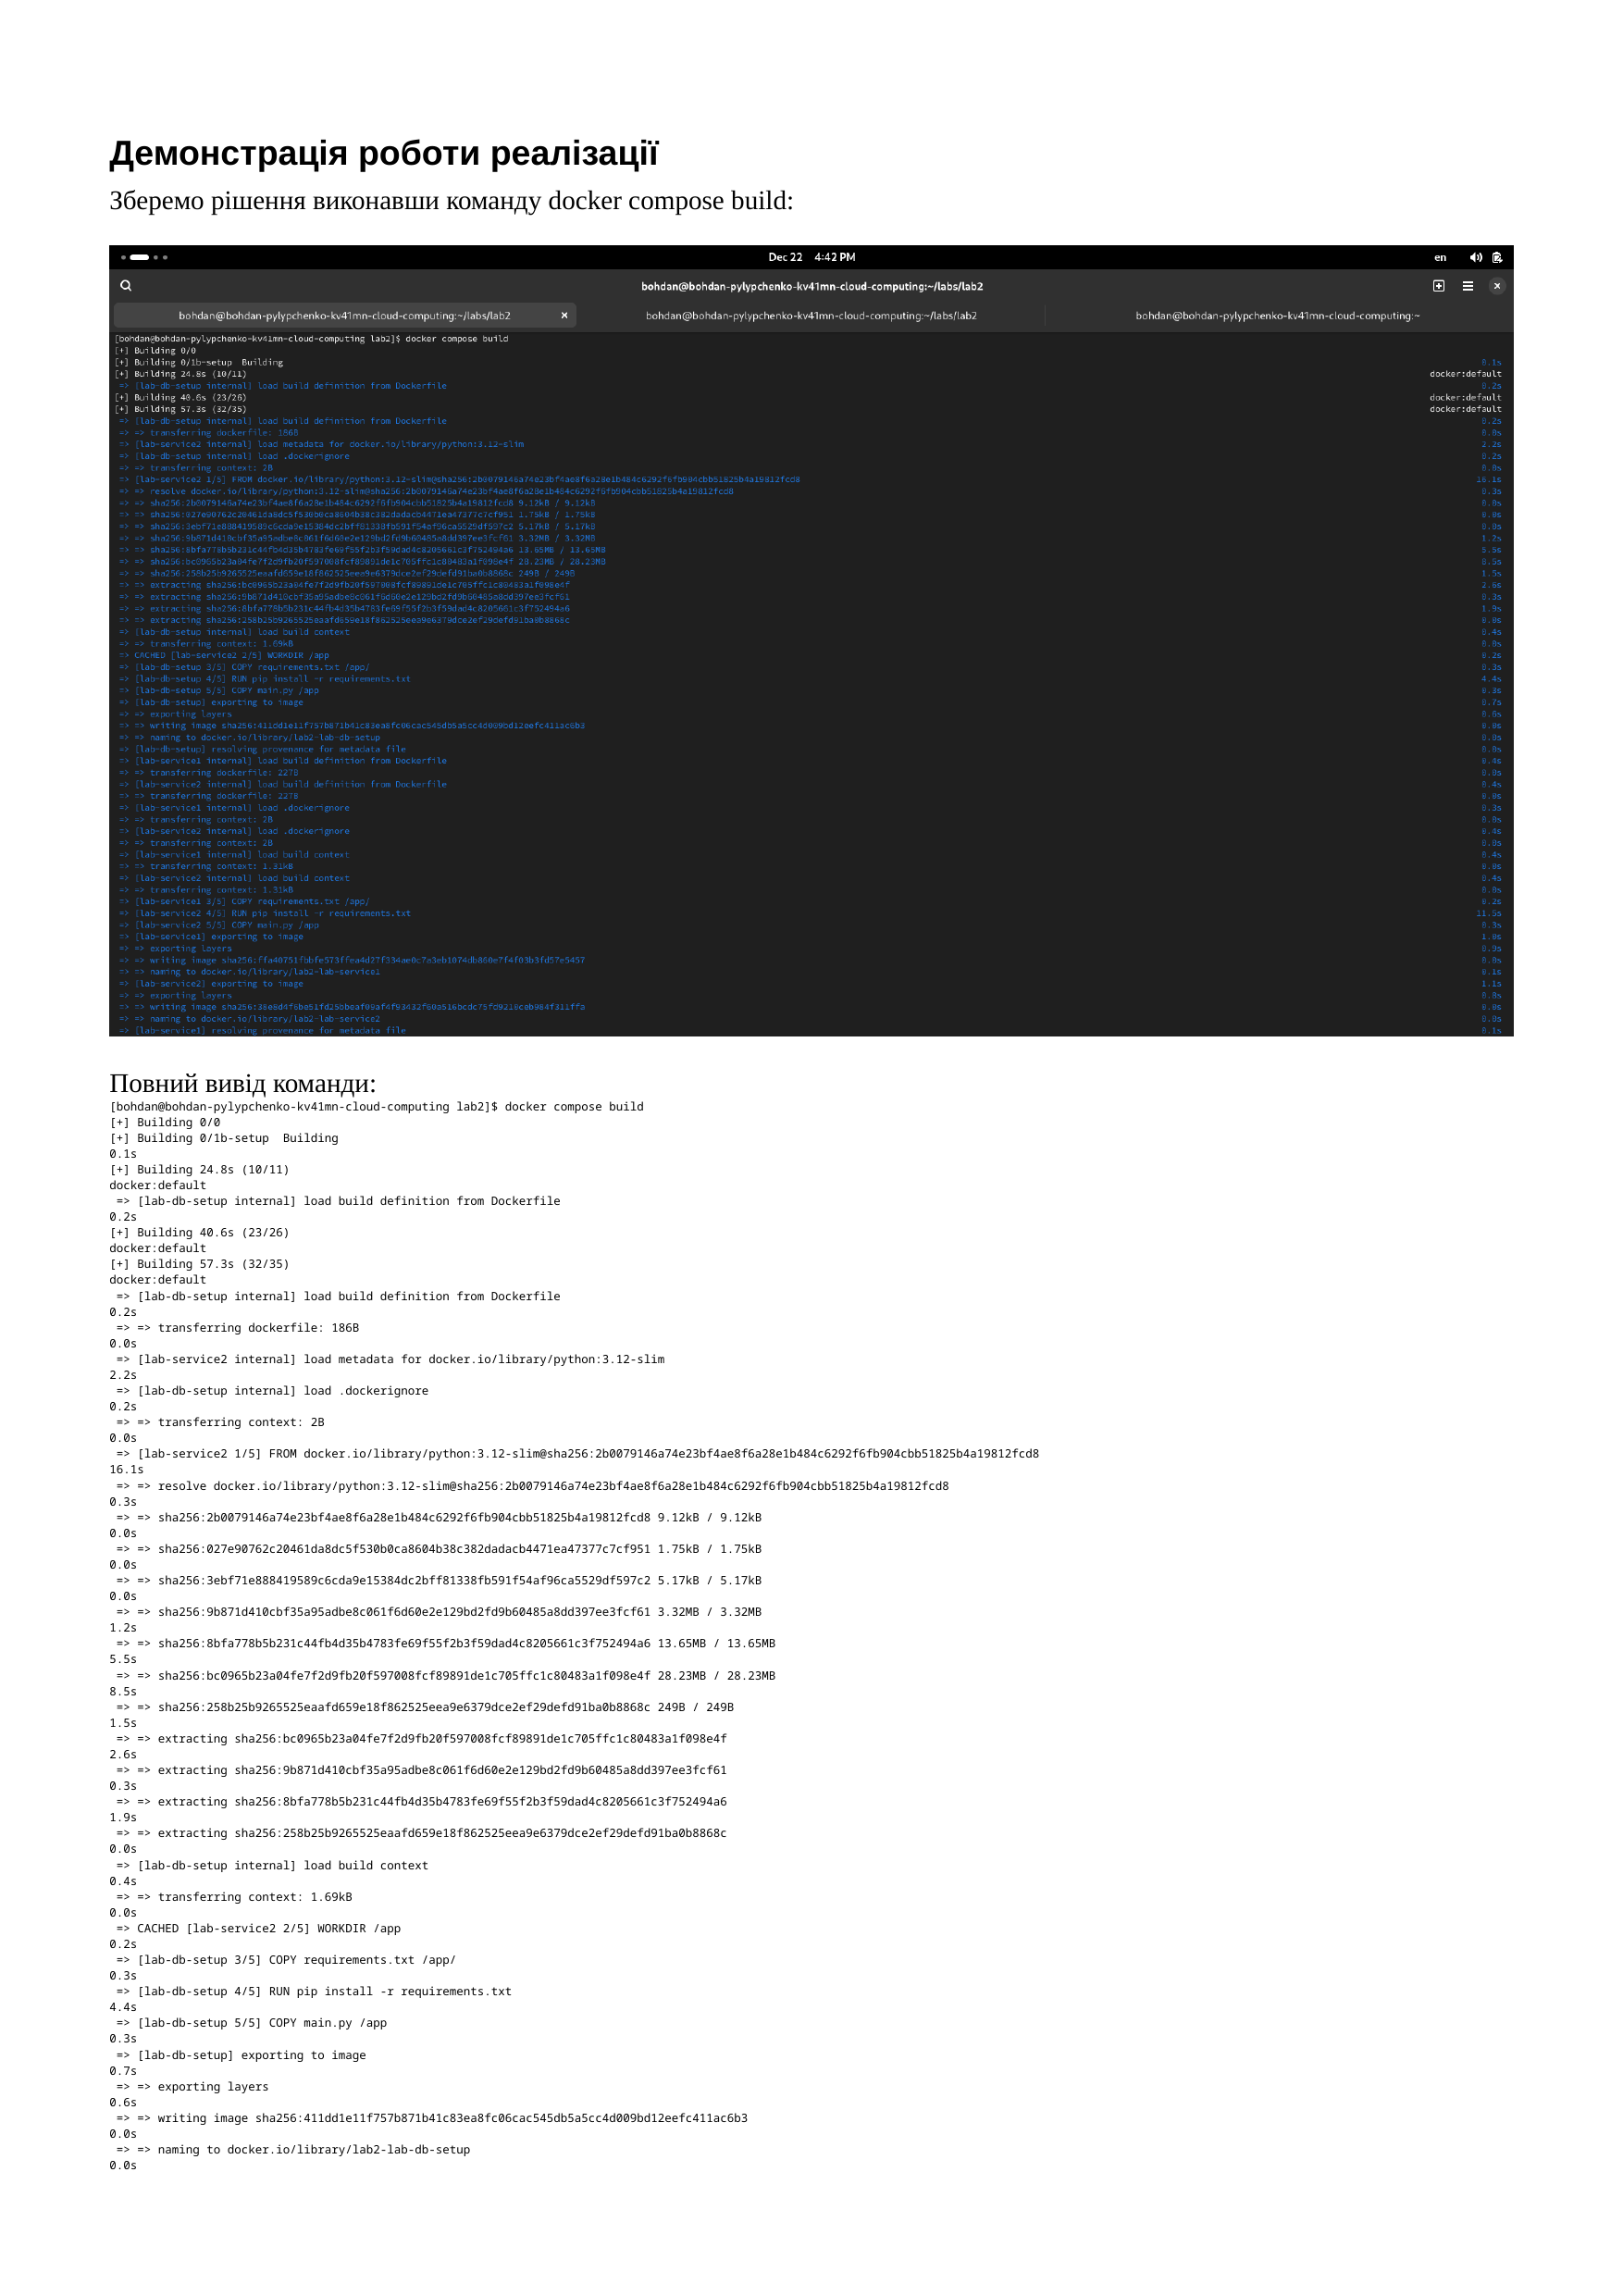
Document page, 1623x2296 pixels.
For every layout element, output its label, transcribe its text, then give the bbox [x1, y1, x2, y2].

text [bohdan@bohdan-pylypchenko-kv41mn-cloud-computing lab2]$ docker compose build [109, 1098, 1514, 1114]
text => => sha256:258b25b9265525eaafd659e18f862525eea9e6379dce2ef29defd91ba0b8868c 249B / 249B 1.5s [109, 1699, 1514, 1731]
text => [lab-db-setup 5/5] COPY main.py /app 0.3s [109, 2015, 1514, 2047]
text => [lab-db-setup 4/5] RUN pip install -r requirements.txt 4.4s [109, 1983, 1514, 2015]
text => [lab-db-setup internal] load build definition from Dockerfile 0.2s [109, 1193, 1514, 1224]
text => => extracting sha256:bc0965b23a04fe7f2d9fb20f597008fcf89891de1c705ffc1c80483a1f098e4f 2.6s [109, 1731, 1514, 1762]
text [+] Building 40.6s (23/26) docker:default [109, 1224, 1514, 1256]
picture [109, 245, 1514, 1036]
text => [lab-service2 internal] load metadata for docker.io/library/python:3.12-slim 2.2s [109, 1351, 1514, 1383]
text => => extracting sha256:258b25b9265525eaafd659e18f862525eea9e6379dce2ef29defd91ba0b8868c 0.0s [109, 1825, 1514, 1857]
text => => sha256:bc0965b23a04fe7f2d9fb20f597008fcf89891de1c705ffc1c80483a1f098e4f 28.23MB / 28.23MB 8.5s [109, 1668, 1514, 1699]
text => => sha256:8bfa778b5b231c44fb4d35b4783fe69f55f2b3f59dad4c8205661c3f752494a6 13.65MB / 13.65MB 5.5s [109, 1635, 1514, 1668]
text => => extracting sha256:8bfa778b5b231c44fb4d35b4783fe69f55f2b3f59dad4c8205661c3f752494a6 1.9s [109, 1793, 1514, 1825]
text [+] Building 57.3s (32/35) docker:default [109, 1256, 1514, 1288]
text => => sha256:2b0079146a74e23bf4ae8f6a28e1b484c6292f6fb904cbb51825b4a19812fcd8 9.12kB / 9.12kB 0.0s [109, 1509, 1514, 1541]
text => [lab-db-setup 3/5] COPY requirements.txt /app/ 0.3s [109, 1952, 1514, 1983]
subtitle Демонстрація роботи реалізації [109, 132, 1514, 172]
text [+] Building 0/0 [109, 1114, 1514, 1130]
text => => writing image sha256:411dd1e11f757b871b41c83ea8fc06cac545db5a5cc4d009bd12eefc411ac6b3 0.0s [109, 2110, 1514, 2141]
text => [lab-db-setup internal] load .dockerignore 0.2s [109, 1383, 1514, 1414]
text => => transferring context: 1.69kB 0.0s [109, 1889, 1514, 1920]
text => [lab-db-setup internal] load build context 0.4s [109, 1857, 1514, 1889]
text => => sha256:3ebf71e888419589c6cda9e15384dc2bff81338fb591f54af96ca5529df597c2 5.17kB / 5.17kB 0.0s [109, 1572, 1514, 1604]
text => => sha256:027e90762c20461da8dc5f530b0ca8604b38c382dadacb4471ea47377c7cf951 1.75kB / 1.75kB 0.0s [109, 1541, 1514, 1572]
text => => sha256:9b871d410cbf35a95adbe8c061f6d60e2e129bd2fd9b60485a8dd397ee3fcf61 3.32MB / 3.32MB 1.2s [109, 1604, 1514, 1635]
text Повний вивід команди: [109, 1036, 1514, 1098]
text => => naming to docker.io/library/lab2-lab-db-setup 0.0s [109, 2141, 1514, 2173]
text [+] Building 0/1b-setup Building 0.1s [109, 1130, 1514, 1161]
text => => exporting layers 0.6s [109, 2079, 1514, 2110]
text => [lab-db-setup internal] load build definition from Dockerfile 0.2s [109, 1288, 1514, 1320]
text Зберемо рішення виконавши команду docker compose build: [109, 184, 1514, 215]
text => [lab-db-setup] exporting to image 0.7s [109, 2047, 1514, 2079]
text => => extracting sha256:9b871d410cbf35a95adbe8c061f6d60e2e129bd2fd9b60485a8dd397ee3fcf61 0.3s [109, 1762, 1514, 1793]
text => [lab-service2 1/5] FROM docker.io/library/python:3.12-slim@sha256:2b0079146a74e23bf4ae8f6a28e1b484c6292f6fb904cbb51825b4a19812fcd8 16.1s [109, 1446, 1514, 1478]
text => => transferring dockerfile: 186B 0.0s [109, 1320, 1514, 1351]
text => => transferring context: 2B 0.0s [109, 1414, 1514, 1446]
text [+] Building 24.8s (10/11) docker:default [109, 1161, 1514, 1193]
text => => resolve docker.io/library/python:3.12-slim@sha256:2b0079146a74e23bf4ae8f6a28e1b484c6292f6fb904cbb51825b4a19812fcd8 0.3s [109, 1478, 1514, 1509]
text => CACHED [lab-service2 2/5] WORKDIR /app 0.2s [109, 1920, 1514, 1952]
